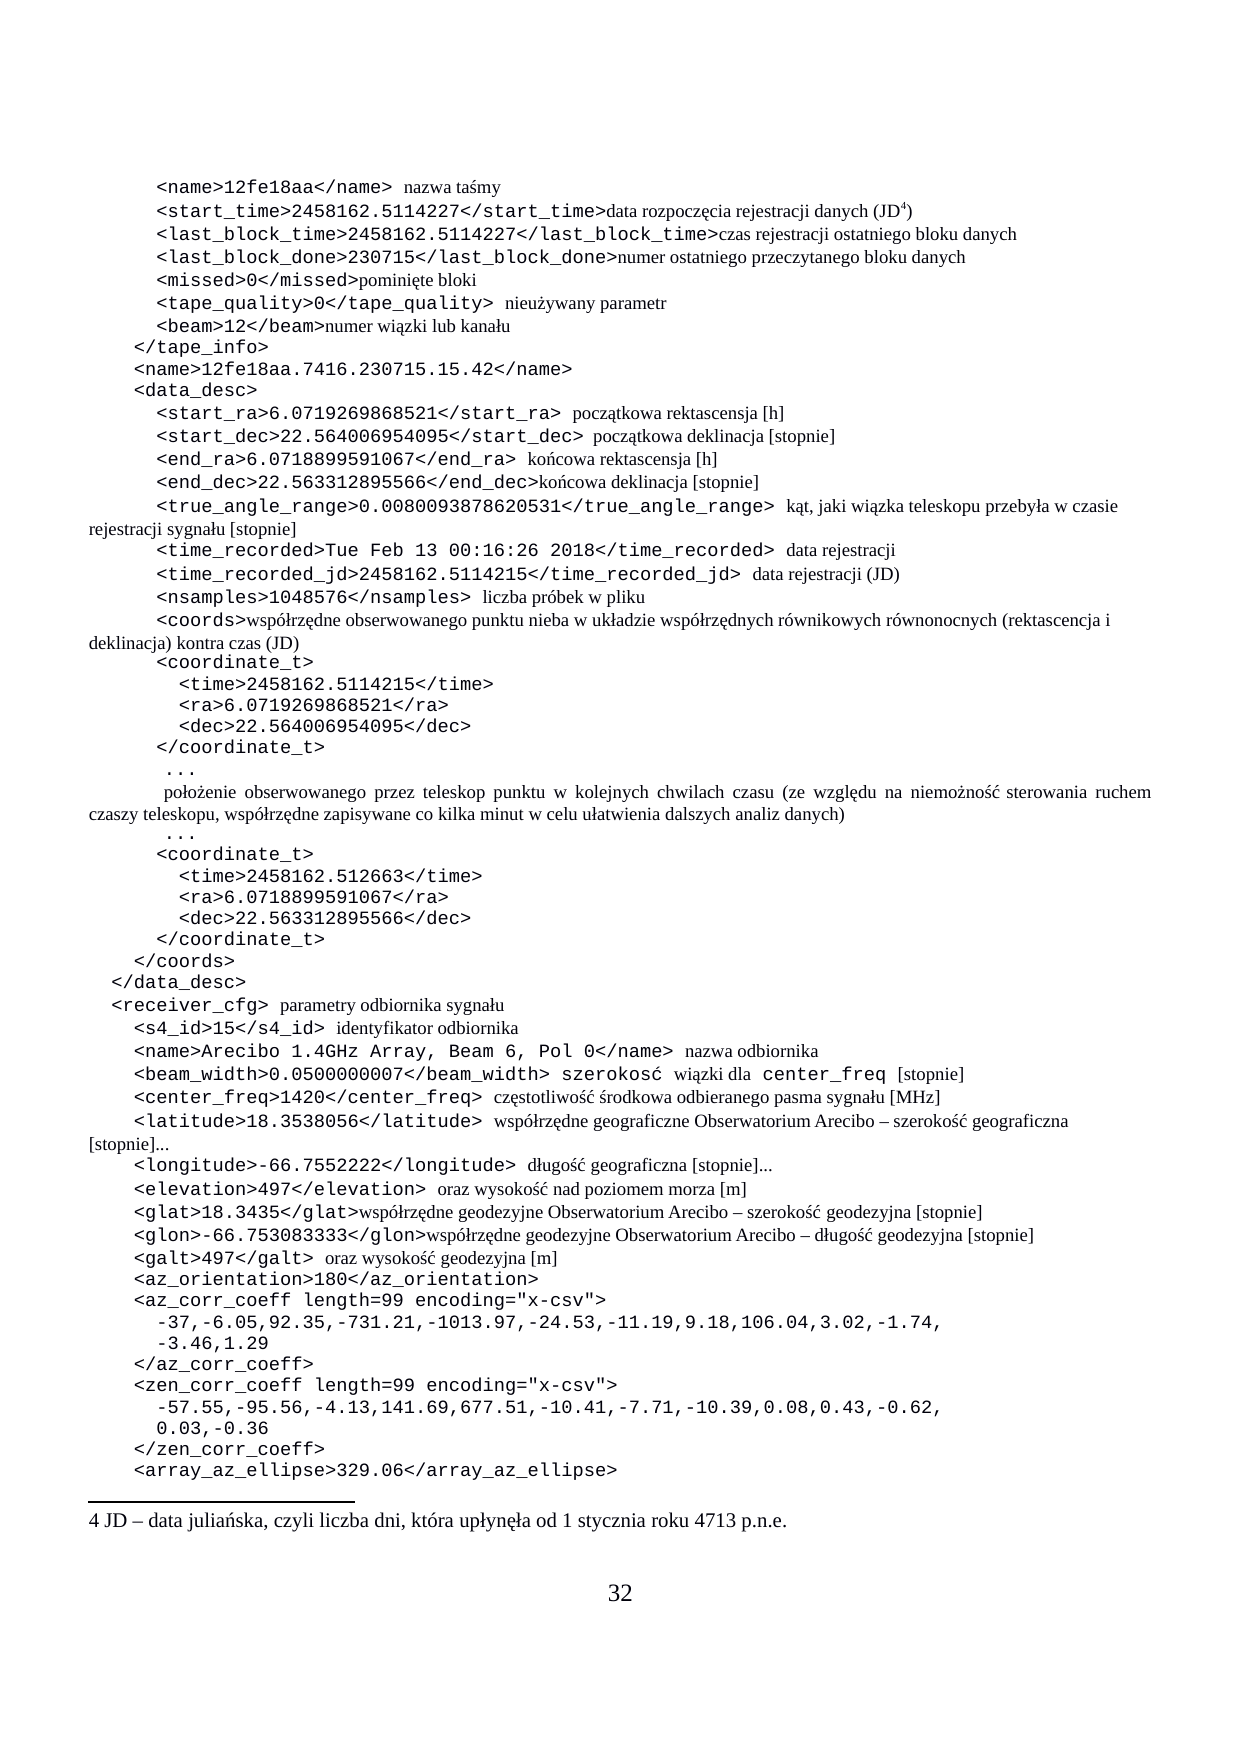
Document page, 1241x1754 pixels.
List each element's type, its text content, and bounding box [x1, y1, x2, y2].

text <name>12fe18aa.7416.230715.15.42</name> [88, 359, 1152, 381]
text <coords>współrzędne obserwowanego punktu nieba w układzie współrzędnych równikowych równonocnych (rektascencja i deklinacja) kontra czas (JD) [88, 609, 1152, 653]
text <last_block_done>230715</last_block_done>numer ostatniego przeczytanego bloku danych [88, 246, 1152, 269]
text <time_recorded>Tue Feb 13 00:16:26 2018</time_recorded> data rejestracji [88, 539, 1152, 562]
text <ra>6.0718899591067</ra> [88, 888, 1152, 909]
text <az_orientation>180</az_orientation> [88, 1270, 1152, 1291]
text <start_dec>22.564006954095</start_dec> początkowa deklinacja [stopnie] [88, 425, 1152, 448]
text <elevation>497</elevation> oraz wysokość nad poziomem morza [m] [88, 1177, 1152, 1201]
text </tape_info> [88, 338, 1152, 359]
text <center_freq>1420</center_freq> częstotliwość środkowa odbieranego pasma sygnału [MHz] [88, 1086, 1152, 1109]
text <coordinate_t> [88, 653, 1152, 674]
text <true_angle_range>0.0080093878620531</true_angle_range> kąt, jaki wiązka teleskopu przebyła w czasie rejestracji sygnału [stopnie] [88, 494, 1152, 539]
text <time>2458162.5114215</time> [88, 674, 1152, 696]
text <coordinate_t> [88, 845, 1152, 866]
text <last_block_time>2458162.5114227</last_block_time>czas rejestracji ostatniego bloku danych [88, 223, 1152, 246]
text </coordinate_t> [88, 738, 1152, 759]
text <array_az_ellipse>329.06</array_az_ellipse> [88, 1461, 1152, 1482]
text położenie obserwowanego przez teleskop punktu w kolejnych chwilach czasu (ze względu na niemożność sterowania ruchem czaszy teleskopu, współrzędne zapisywane co kilka minut w celu ułatwienia dalszych analiz danych) [88, 781, 1152, 824]
text <ra>6.0719269868521</ra> [88, 696, 1152, 717]
text JD – data juliańska, czyli liczba dni, która upłynęła od 1 stycznia roku 4713 p.n.e. [88, 1508, 1152, 1532]
text <name>Arecibo 1.4GHz Array, Beam 6, Pol 0</name> nazwa odbiornika [88, 1040, 1152, 1063]
text <start_time>2458162.5114227</start_time>data rozpoczęcia rejestracji danych (JD) [88, 199, 1152, 223]
text <longitude>-66.7552222</longitude> długość geograficzna [stopnie]... [88, 1154, 1152, 1177]
text <time>2458162.512663</time> [88, 866, 1152, 888]
text ... [88, 824, 1152, 845]
text </az_corr_coeff> [88, 1355, 1152, 1376]
text <name>12fe18aa</name> nazwa taśmy [88, 176, 1152, 199]
text </coords> [88, 951, 1152, 973]
text <end_ra>6.0718899591067</end_ra> końcowa rektascensja [h] [88, 448, 1152, 471]
text <galt>497</galt> oraz wysokość geodezyjna [m] [88, 1247, 1152, 1270]
text <glat>18.3435</glat>współrzędne geodezyjne Obserwatorium Arecibo – szerokość geodezyjna [stopnie] [88, 1201, 1152, 1224]
text <az_corr_coeff length=99 encoding="x-csv"> [88, 1291, 1152, 1312]
text <start_ra>6.0719269868521</start_ra> początkowa rektascensja [h] [88, 402, 1152, 425]
text <s4_id>15</s4_id> identyfikator odbiornika [88, 1017, 1152, 1040]
text </data_desc> [88, 973, 1152, 994]
text <data_desc> [88, 381, 1152, 402]
text <missed>0</missed>pominięte bloki [88, 269, 1152, 292]
text <nsamples>1048576</nsamples> liczba próbek w pliku [88, 586, 1152, 609]
text <tape_quality>0</tape_quality> nieużywany parametr [88, 292, 1152, 315]
text <zen_corr_coeff length=99 encoding="x-csv"> [88, 1376, 1152, 1397]
text -3.46,1.29 [88, 1334, 1152, 1355]
text -37,-6.05,92.35,-731.21,-1013.97,-24.53,-11.19,9.18,106.04,3.02,-1.74, [88, 1312, 1152, 1334]
text <dec>22.563312895566</dec> [88, 909, 1152, 930]
text 0.03,-0.36 [88, 1419, 1152, 1440]
text <latitude>18.3538056</latitude> współrzędne geograficzne Obserwatorium Arecibo – szerokość geograficzna [stopnie]... [88, 1109, 1152, 1154]
text <end_dec>22.563312895566</end_dec>końcowa deklinacja [stopnie] [88, 471, 1152, 494]
text <time_recorded_jd>2458162.5114215</time_recorded_jd> data rejestracji (JD) [88, 562, 1152, 586]
text <beam>12</beam>numer wiązki lub kanału [88, 315, 1152, 338]
text </coordinate_t> [88, 930, 1152, 951]
text ... [88, 759, 1152, 781]
text <beam_width>0.0500000007</beam_width> szerokosć wiązki dla center_freq [stopnie] [88, 1063, 1152, 1086]
text <receiver_cfg> parametry odbiornika sygnału [88, 994, 1152, 1017]
text -57.55,-95.56,-4.13,141.69,677.51,-10.41,-7.71,-10.39,0.08,0.43,-0.62, [88, 1397, 1152, 1419]
text </zen_corr_coeff> [88, 1440, 1152, 1461]
text <glon>-66.753083333</glon>współrzędne geodezyjne Obserwatorium Arecibo – długość geodezyjna [stopnie] [88, 1224, 1152, 1247]
text <dec>22.564006954095</dec> [88, 717, 1152, 738]
